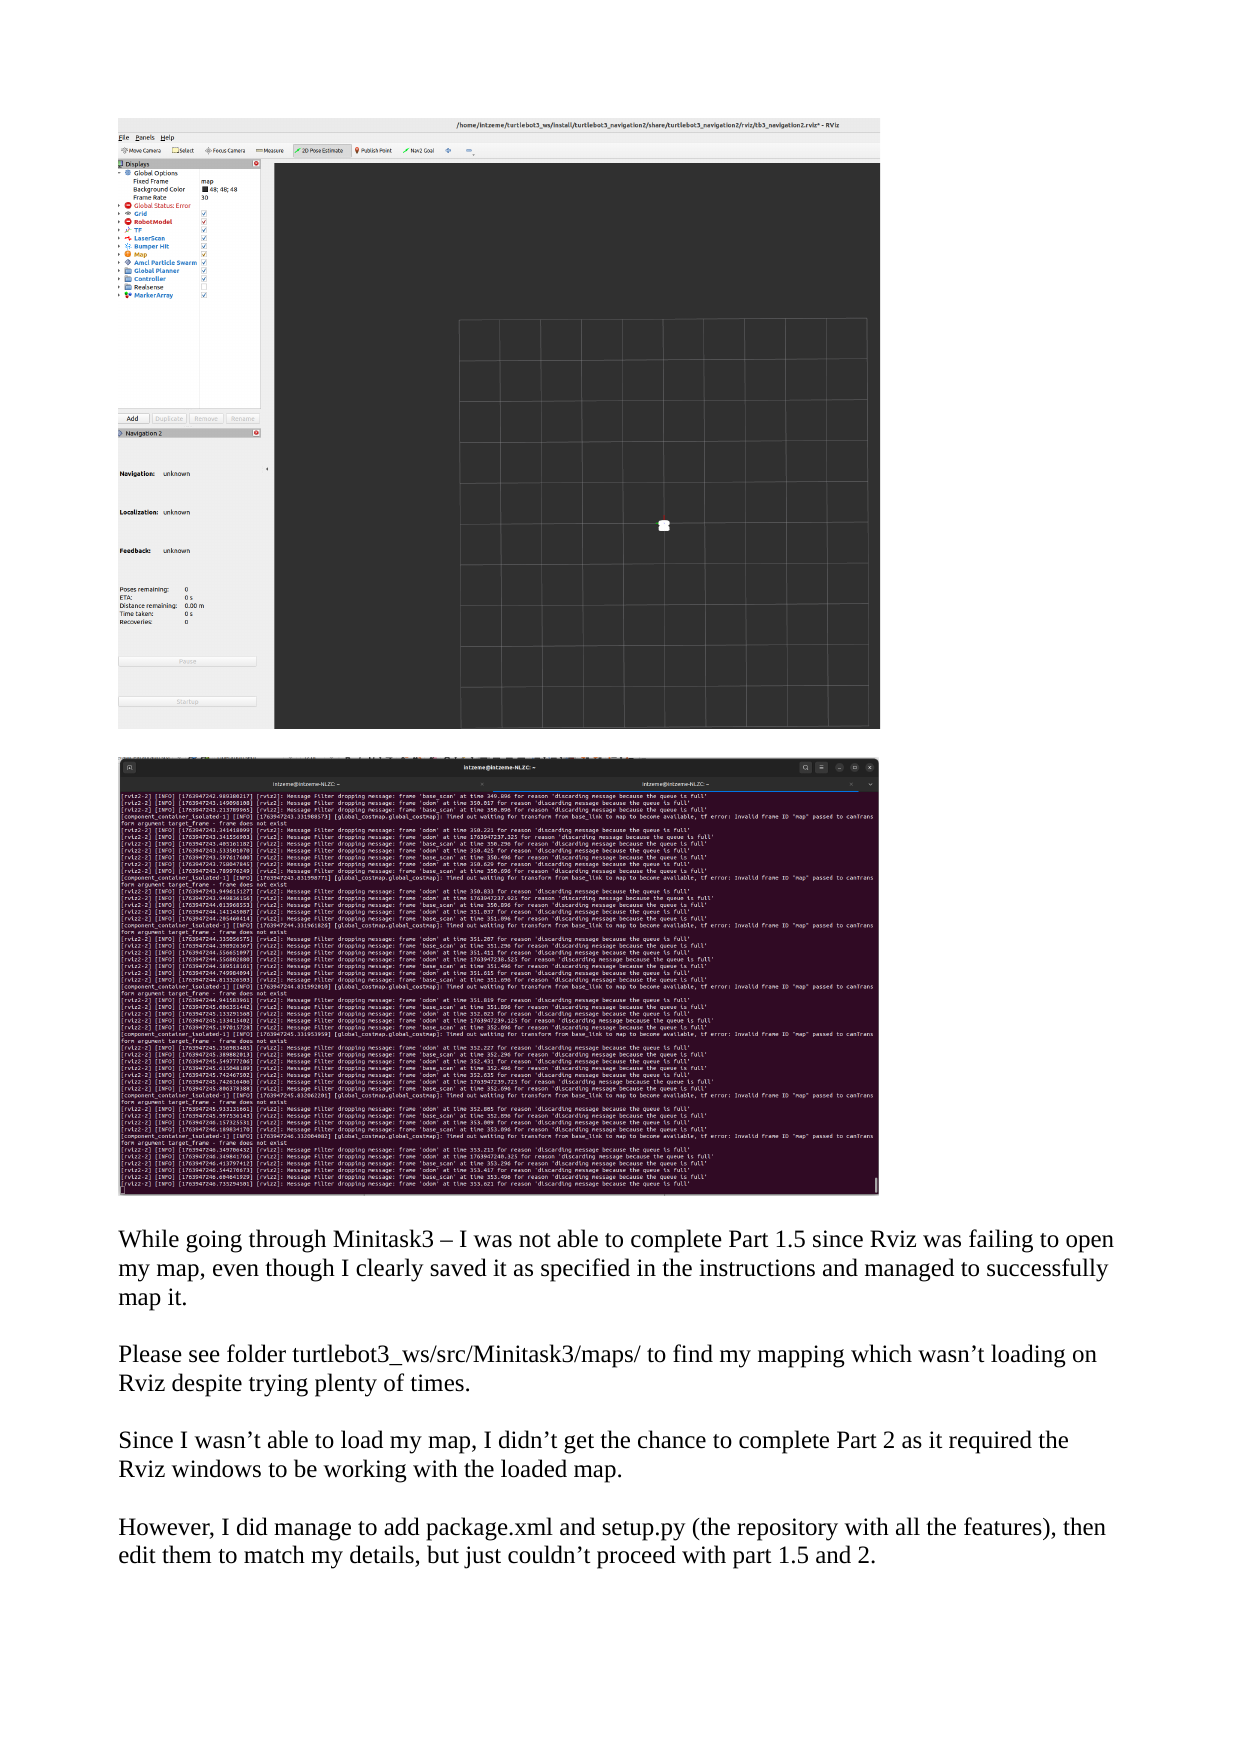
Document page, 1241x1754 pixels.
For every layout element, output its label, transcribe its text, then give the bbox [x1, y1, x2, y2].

text Please see folder turtlebot3_ws/src/Minitask3/maps/ to find my mapping which wasn’t loading on Rviz despite trying plenty of times. [118, 1339, 1122, 1397]
text However, I did manage to add package.xml and setup.py (the repository with all the features), then edit them to match my details, but just couldn’t proceed with part 1.5 and 2. [118, 1512, 1122, 1569]
picture [118, 757, 879, 1196]
picture [118, 118, 881, 729]
text Since I wasn’t able to load my map, I didn’t get the chance to complete Part 2 as it required the Rviz windows to be working with the loaded map. [118, 1426, 1122, 1483]
text While going through Minitask3 – I was not able to complete Part 1.5 since Rviz was failing to open my map, even though I clearly saved it as specified in the instructions and managed to successfully map it. [118, 1224, 1122, 1311]
